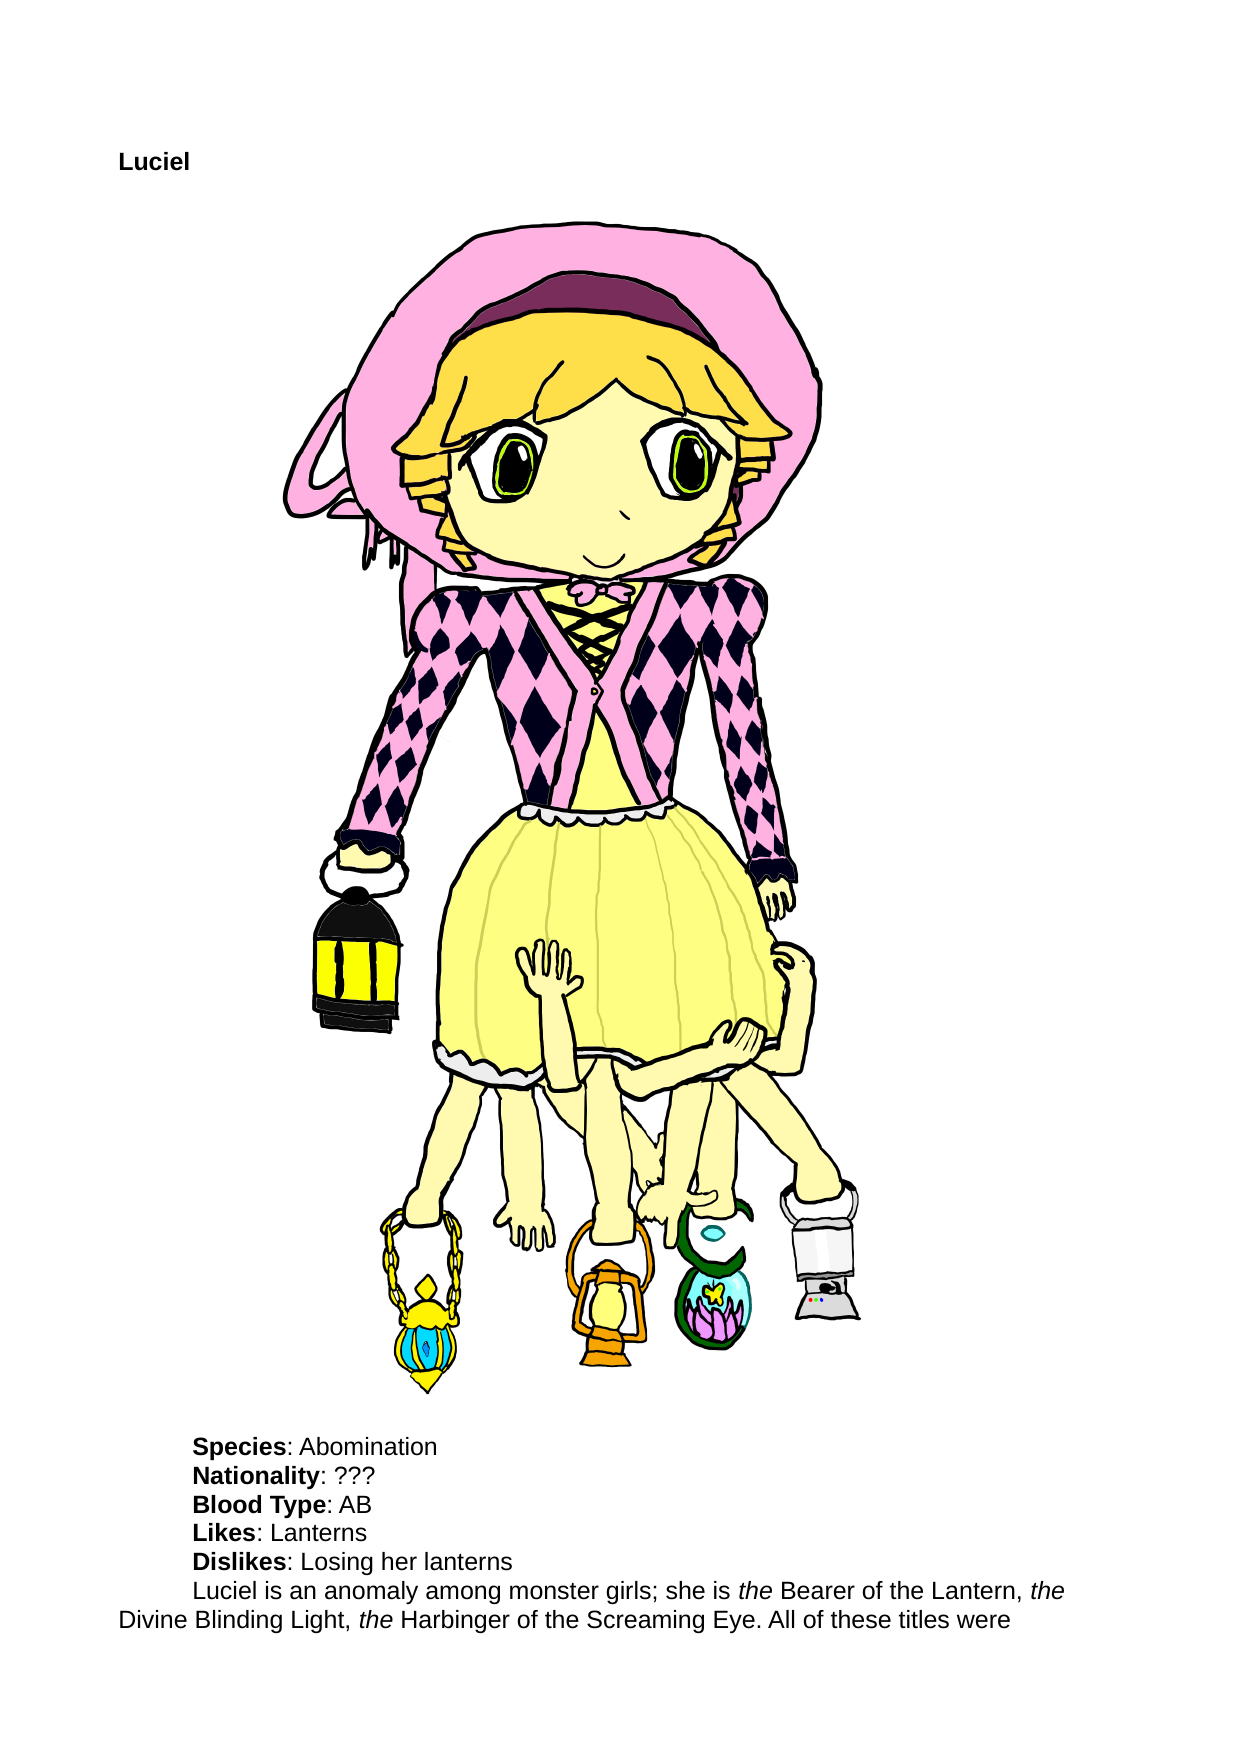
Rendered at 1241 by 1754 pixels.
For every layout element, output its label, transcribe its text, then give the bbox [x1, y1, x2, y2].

text Likes: Lanterns [118, 1518, 1122, 1547]
text Dislikes: Losing her lanterns [118, 1547, 1122, 1576]
picture [118, 177, 1123, 1432]
text Luciel [118, 147, 1122, 176]
text Species: Abomination [118, 1432, 1122, 1461]
text Blood Type: AB [118, 1489, 1122, 1518]
text Nationality: ??? [118, 1461, 1122, 1489]
text Luciel is an anomaly among monster girls; she is the Bearer of the Lantern, the Divine Blinding Light, the Harbinger of the Screaming Eye. All of these titles were [118, 1576, 1122, 1633]
